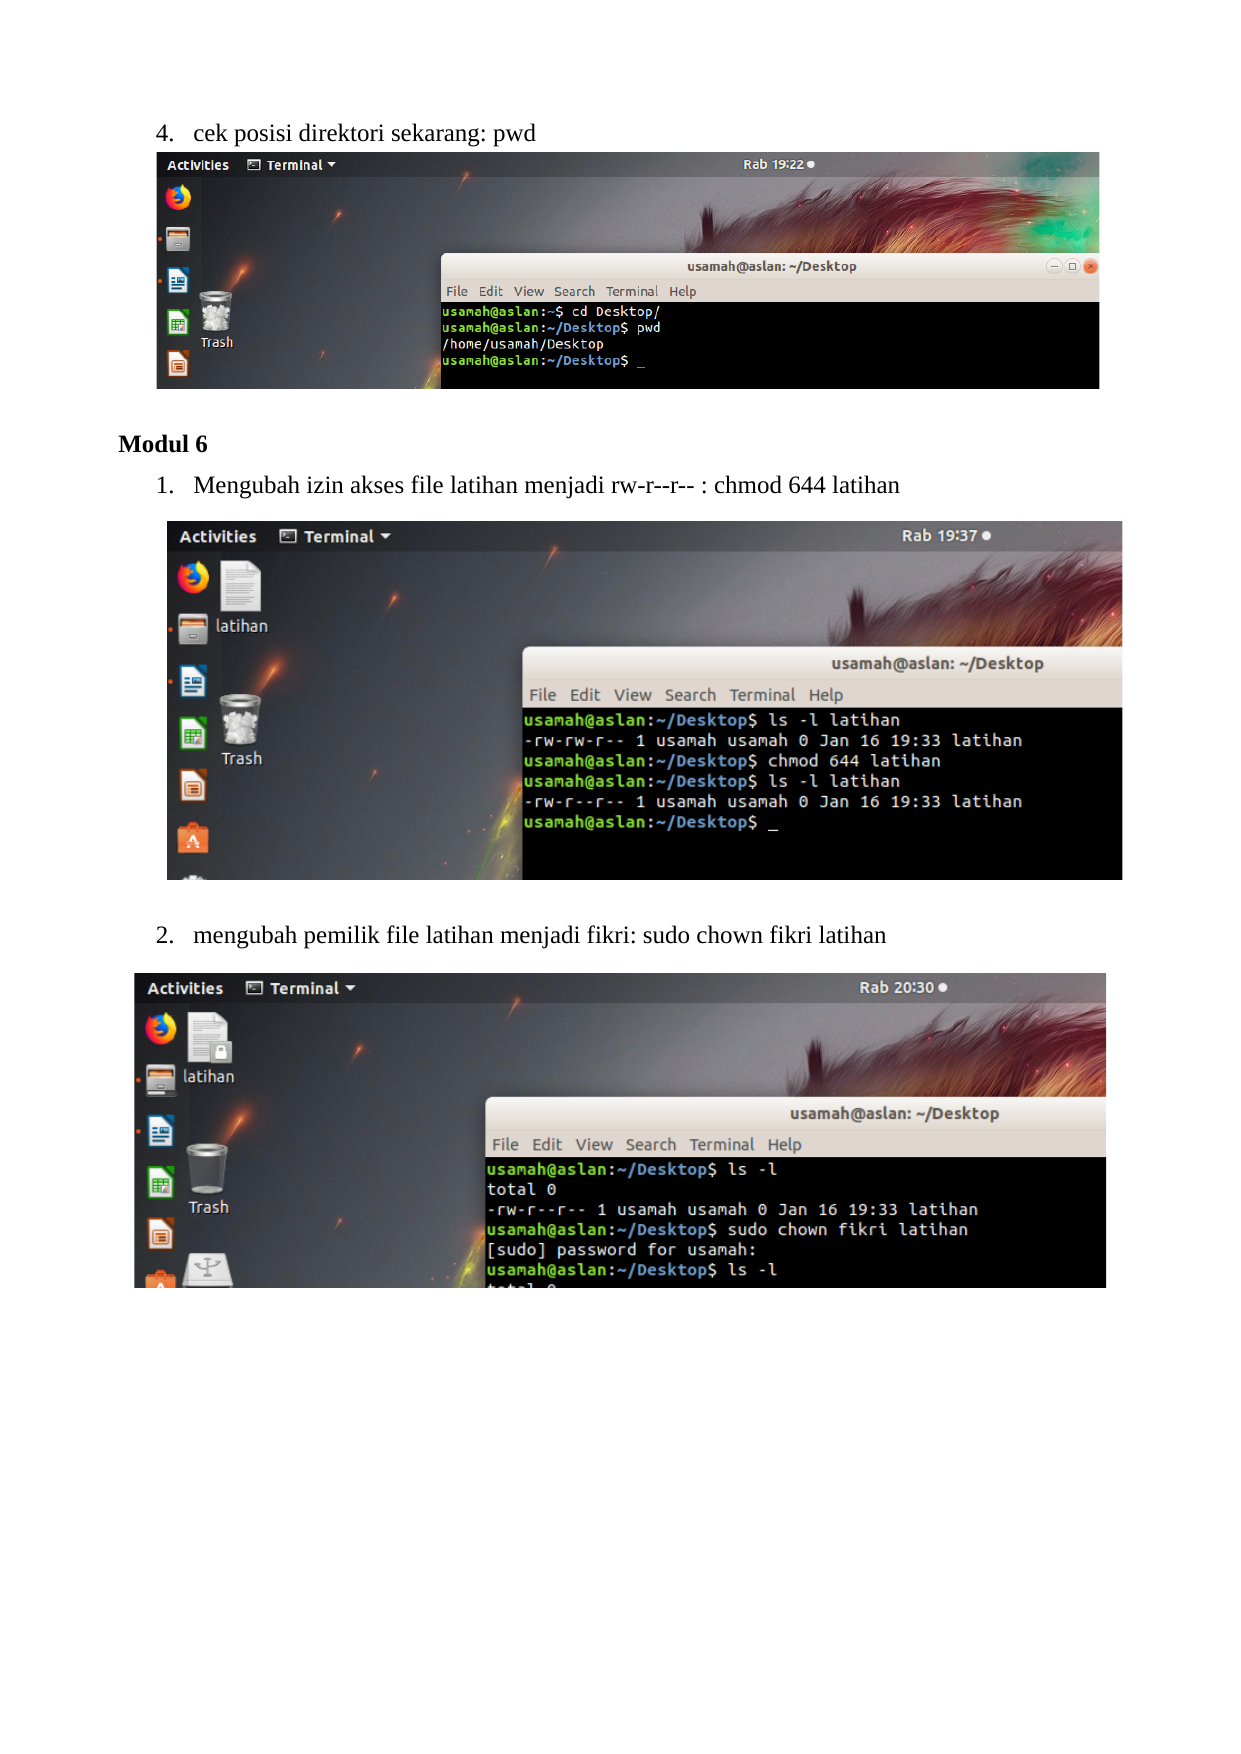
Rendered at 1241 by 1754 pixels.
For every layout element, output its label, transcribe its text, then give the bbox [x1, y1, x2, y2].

text Modul 6 [118, 429, 1122, 458]
picture [134, 973, 1107, 1288]
list cek posisi direktori sekarang: pwd [156, 118, 1122, 147]
picture [156, 152, 1100, 389]
list mengubah pemilik file latihan menjadi fikri: sudo chown fikri latihan [156, 920, 1122, 949]
list Mengubah izin akses file latihan menjadi rw-r--r-- : chmod 644 latihan [156, 470, 1122, 499]
